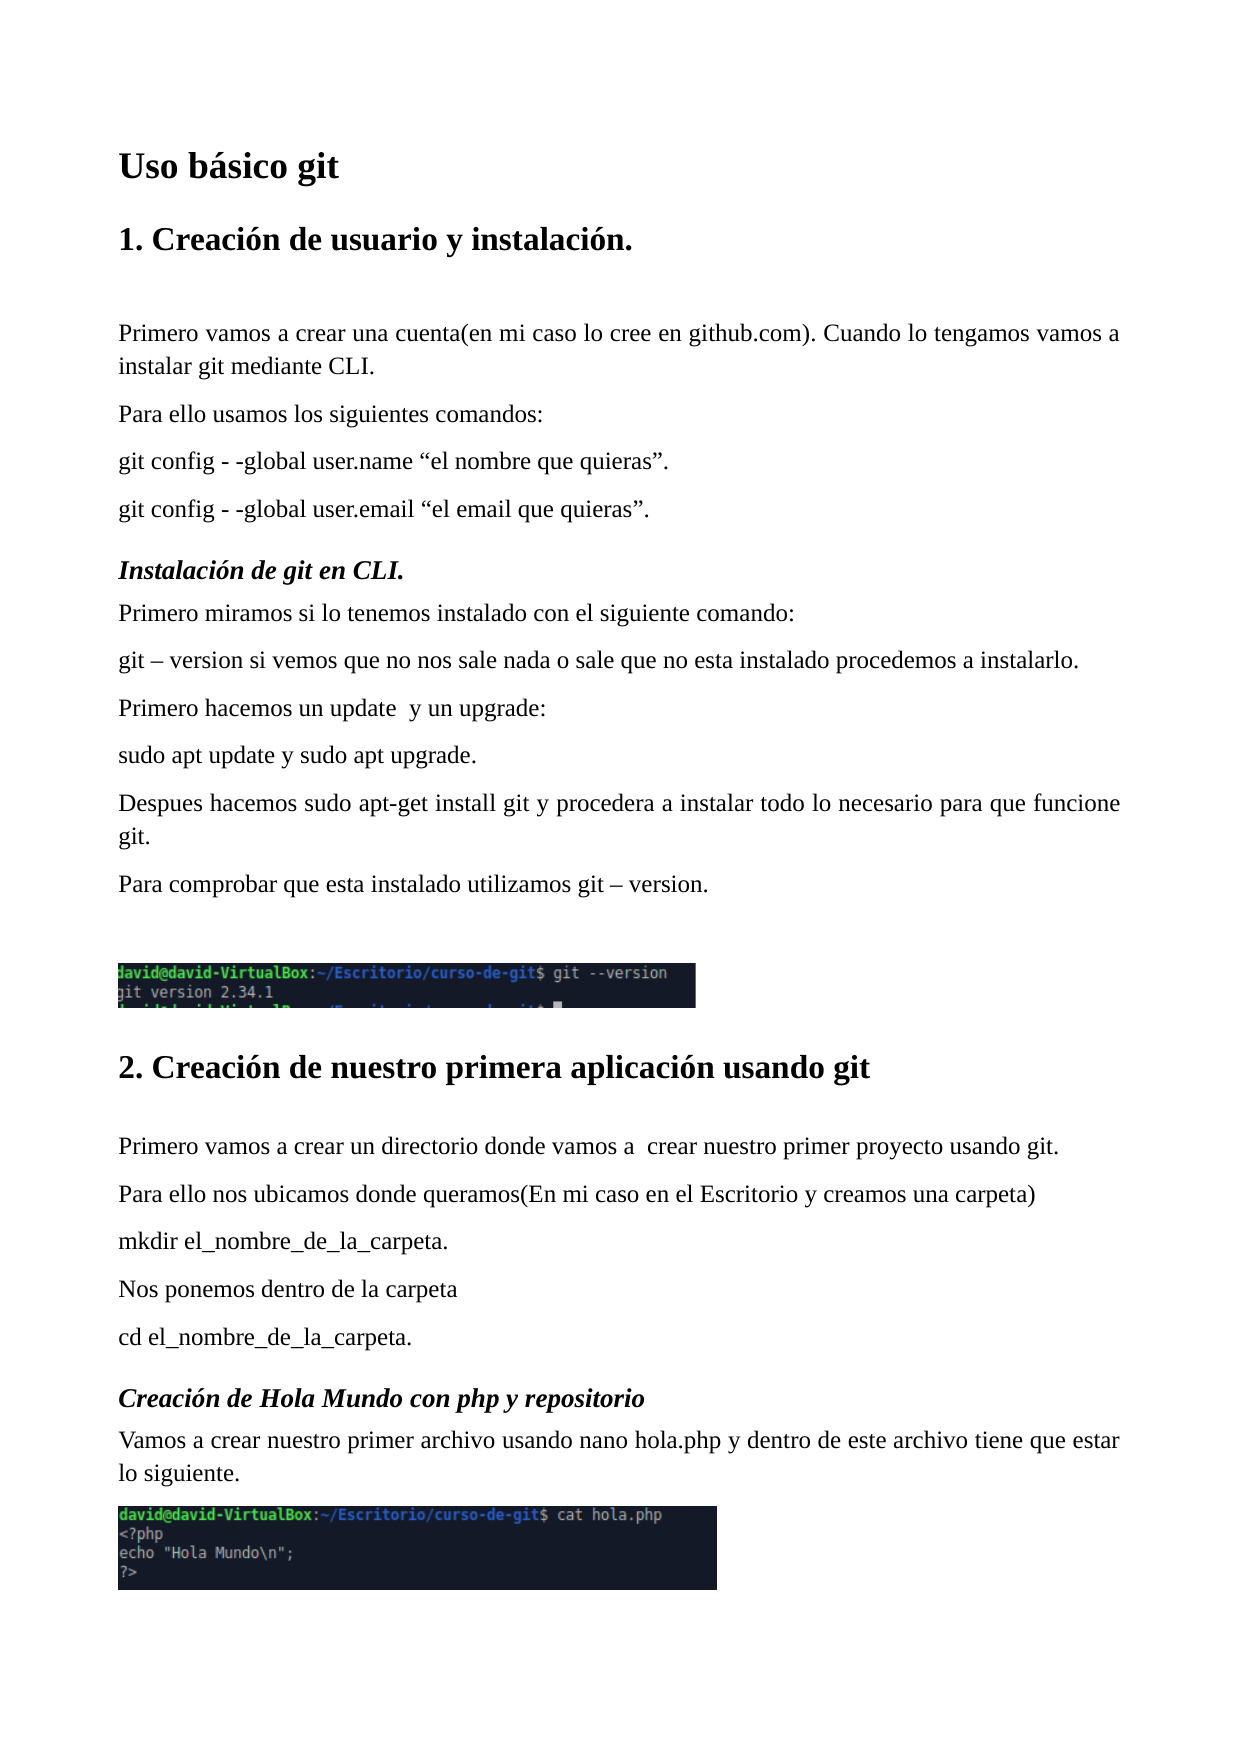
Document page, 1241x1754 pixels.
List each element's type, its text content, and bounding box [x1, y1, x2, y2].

text cd el_nombre_de_la_carpeta. [118, 1322, 1122, 1350]
subtitle Instalación de git en CLI. [118, 554, 1122, 585]
text Primero vamos a crear un directorio donde vamos a crear nuestro primer proyecto usando git. [118, 1098, 1122, 1160]
text Primero miramos si lo tenemos instalado con el siguiente comando: [118, 598, 1122, 626]
subtitle 1. Creación de usuario y instalación. [118, 219, 1122, 258]
text Para comprobar que esta instalado utilizamos git – version. [118, 869, 1122, 897]
text Despues hacemos sudo apt-get install git y procedera a instalar todo lo necesario para que funcione git. [118, 788, 1122, 850]
text Primero hacemos un update y un upgrade: [118, 693, 1122, 722]
text mkdir el_nombre_de_la_carpeta. [118, 1226, 1122, 1255]
subtitle Uso básico git [118, 143, 1122, 186]
subtitle Creación de Hola Mundo con php y repositorio [118, 1382, 1122, 1413]
subtitle 2. Creación de nuestro primera aplicación usando git [118, 1047, 1122, 1086]
text sudo apt update y sudo apt upgrade. [118, 740, 1122, 769]
picture [118, 1506, 717, 1590]
text Vamos a crear nuestro primer archivo usando nano hola.php y dentro de este archivo tiene que estar lo siguiente. [118, 1425, 1122, 1487]
text Para ello nos ubicamos donde queramos(En mi caso en el Escritorio y creamos una carpeta) [118, 1179, 1122, 1207]
text Nos ponemos dentro de la carpeta [118, 1274, 1122, 1303]
picture [118, 963, 696, 1008]
text git config - -global user.name “el nombre que quieras”. [118, 446, 1122, 475]
text git config - -global user.email “el email que quieras”. [118, 494, 1122, 523]
text Para ello usamos los siguientes comandos: [118, 399, 1122, 427]
text Primero vamos a crear una cuenta(en mi caso lo cree en github.com). Cuando lo tengamos vamos a instalar git mediante CLI. [118, 318, 1122, 380]
text git – version si vemos que no nos sale nada o sale que no esta instalado procedemos a instalarlo. [118, 645, 1122, 674]
